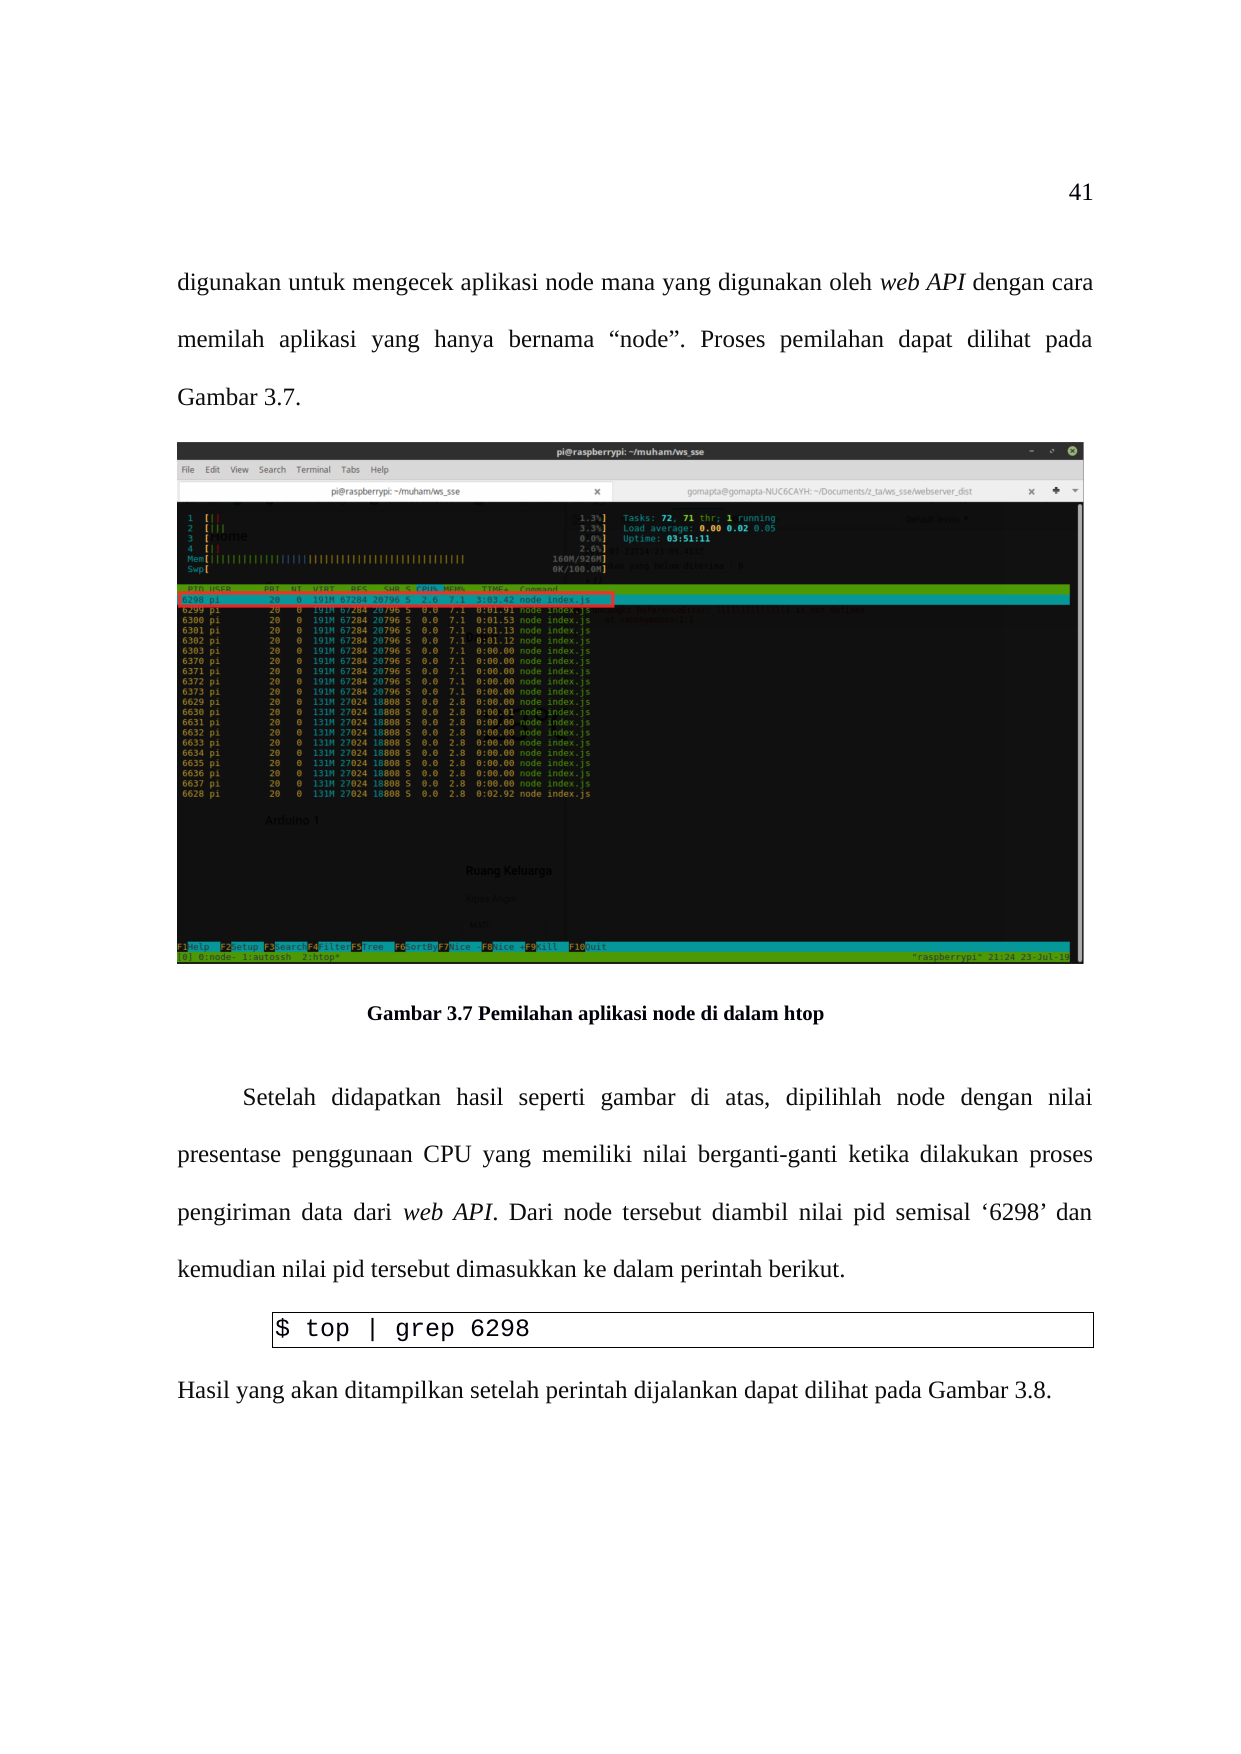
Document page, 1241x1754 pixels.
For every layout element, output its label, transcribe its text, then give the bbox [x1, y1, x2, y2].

text 1Gambar 3.7 Pemilahan aplikasi node di dalam htop [177, 964, 1004, 1024]
text Hasil yang akan ditampilkan setelah perintah dijalankan dapat dilihat pada Gambar 3.8. [177, 1375, 1093, 1404]
text digunakan untuk mengecek aplikasi node mana yang digunakan oleh web API dengan cara memilah aplikasi yang hanya bernama “node”. Proses pemilahan dapat dilihat pada Gambar 3.7. [177, 267, 1093, 411]
text Setelah didapatkan hasil seperti gambar di atas, dipilihlah node dengan nilai presentase penggunaan CPU yang memiliki nilai berganti-ganti ketika dilakukan proses pengiriman data dari web API. Dari node tersebut diambil nilai pid semisal ‘6298’ dan kemudian nilai pid tersebut dimasukkan ke dalam perintah berikut. [177, 439, 1093, 1283]
picture [177, 442, 1084, 964]
table_header $ top | grep 6298 [273, 1313, 1093, 1347]
